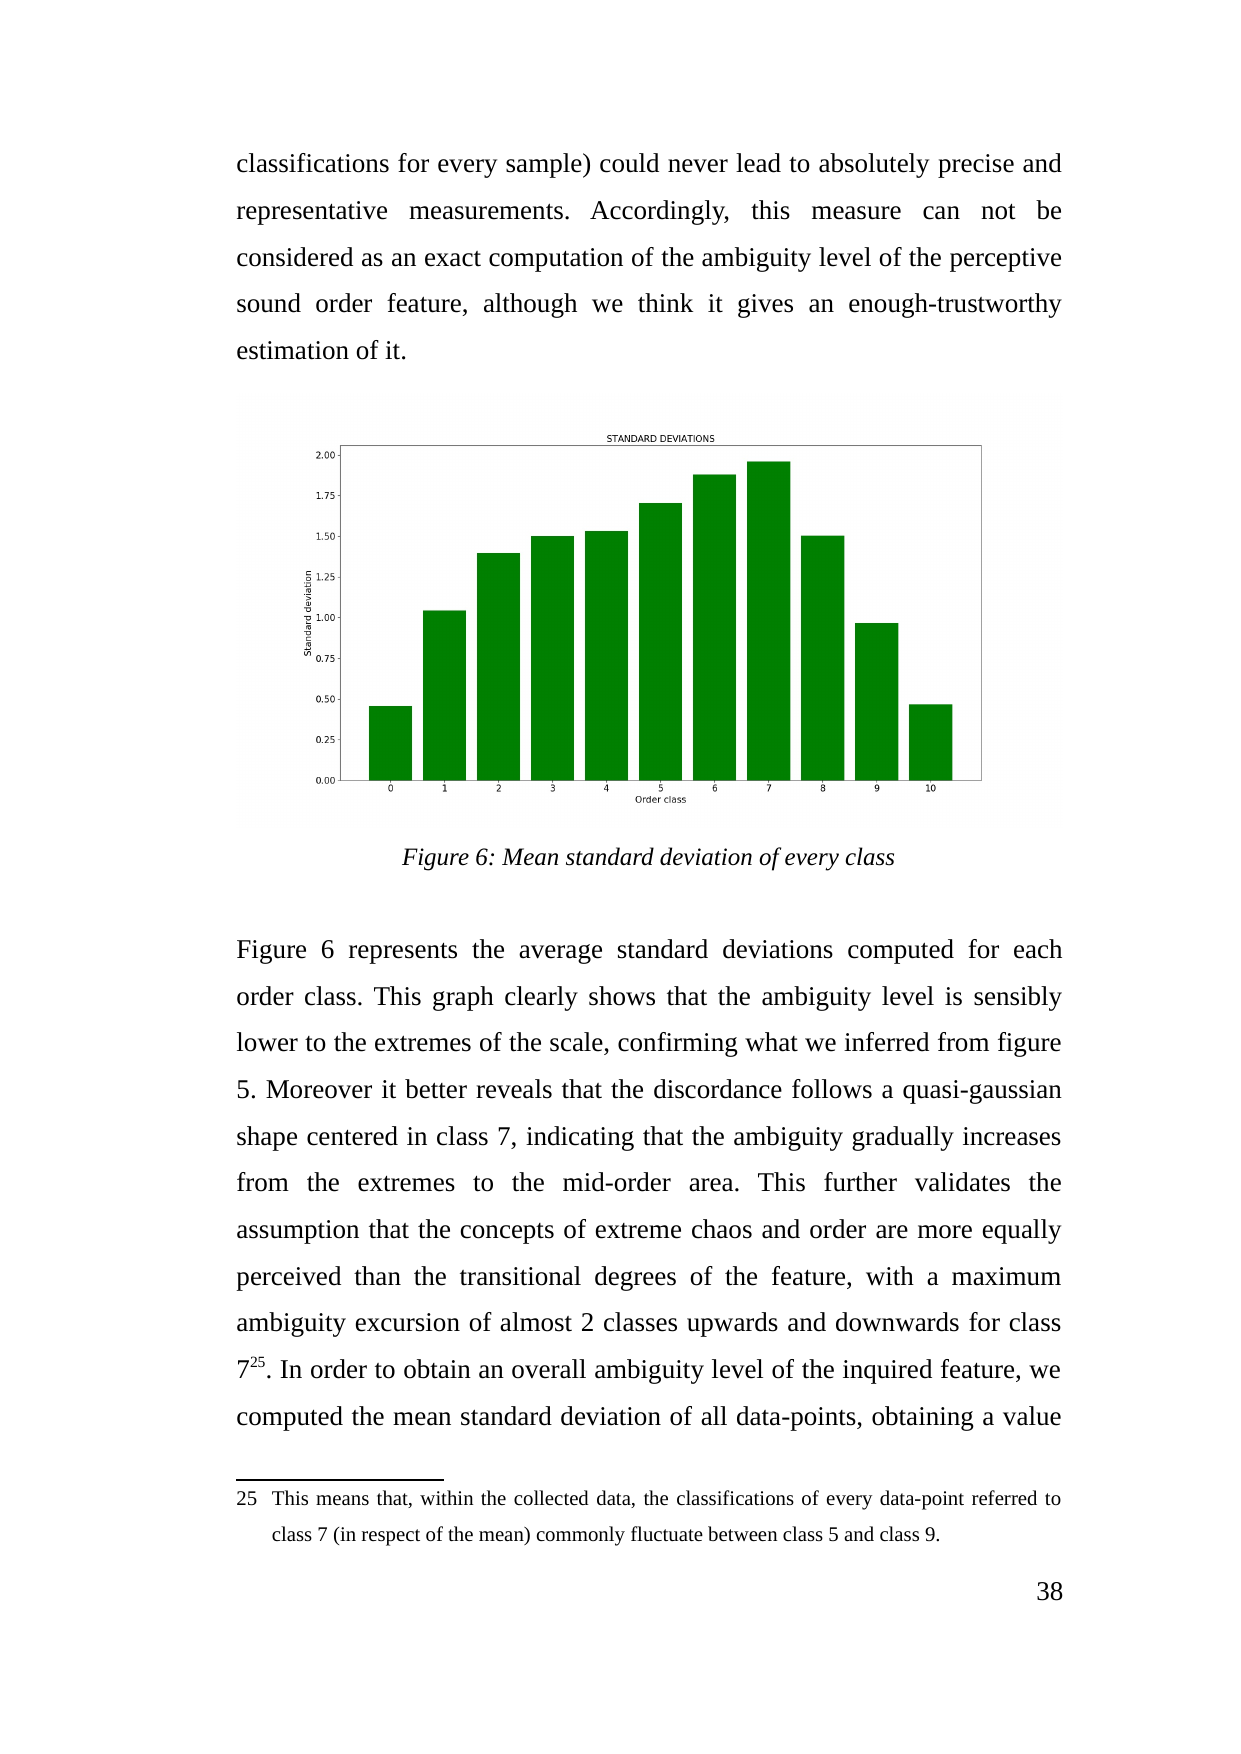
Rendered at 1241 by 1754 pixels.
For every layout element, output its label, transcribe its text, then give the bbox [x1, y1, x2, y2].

text classifications for every sample) could never lead to absolutely precise and representative measurements. Accordingly, this measure can not be considered as an exact computation of the ambiguity level of the perceptive sound order feature, although we think it gives an enough-trustworthy estimation of it. [236, 148, 1063, 365]
text This means that, within the collected data, the classifications of every data-point referred to class 7 (in respect of the mean) commonly fluctuate between class 5 and class 9. [236, 1486, 1063, 1546]
text Figure 6 represents the average standard deviations computed for each order class. This graph clearly shows that the ambiguity level is sensibly lower to the extremes of the scale, confirming what we inferred from figure 5. Moreover it better reveals that the discordance follows a quasi-gaussian shape centered in class 7, indicating that the ambiguity gradually increases from the extremes to the mid-order area. This further validates the assumption that the concepts of extreme chaos and order are more equally perceived than the transitional degrees of the feature, with a maximum ambiguity excursion of almost 2 classes upwards and downwards for class 7. In order to obtain an overall ambiguity level of the inquired feature, we computed the mean standard deviation of all data-points, obtaining a value [236, 933, 1063, 1431]
picture [236, 393, 1063, 828]
text Figure 6: Mean standard deviation of every class [236, 828, 1063, 871]
